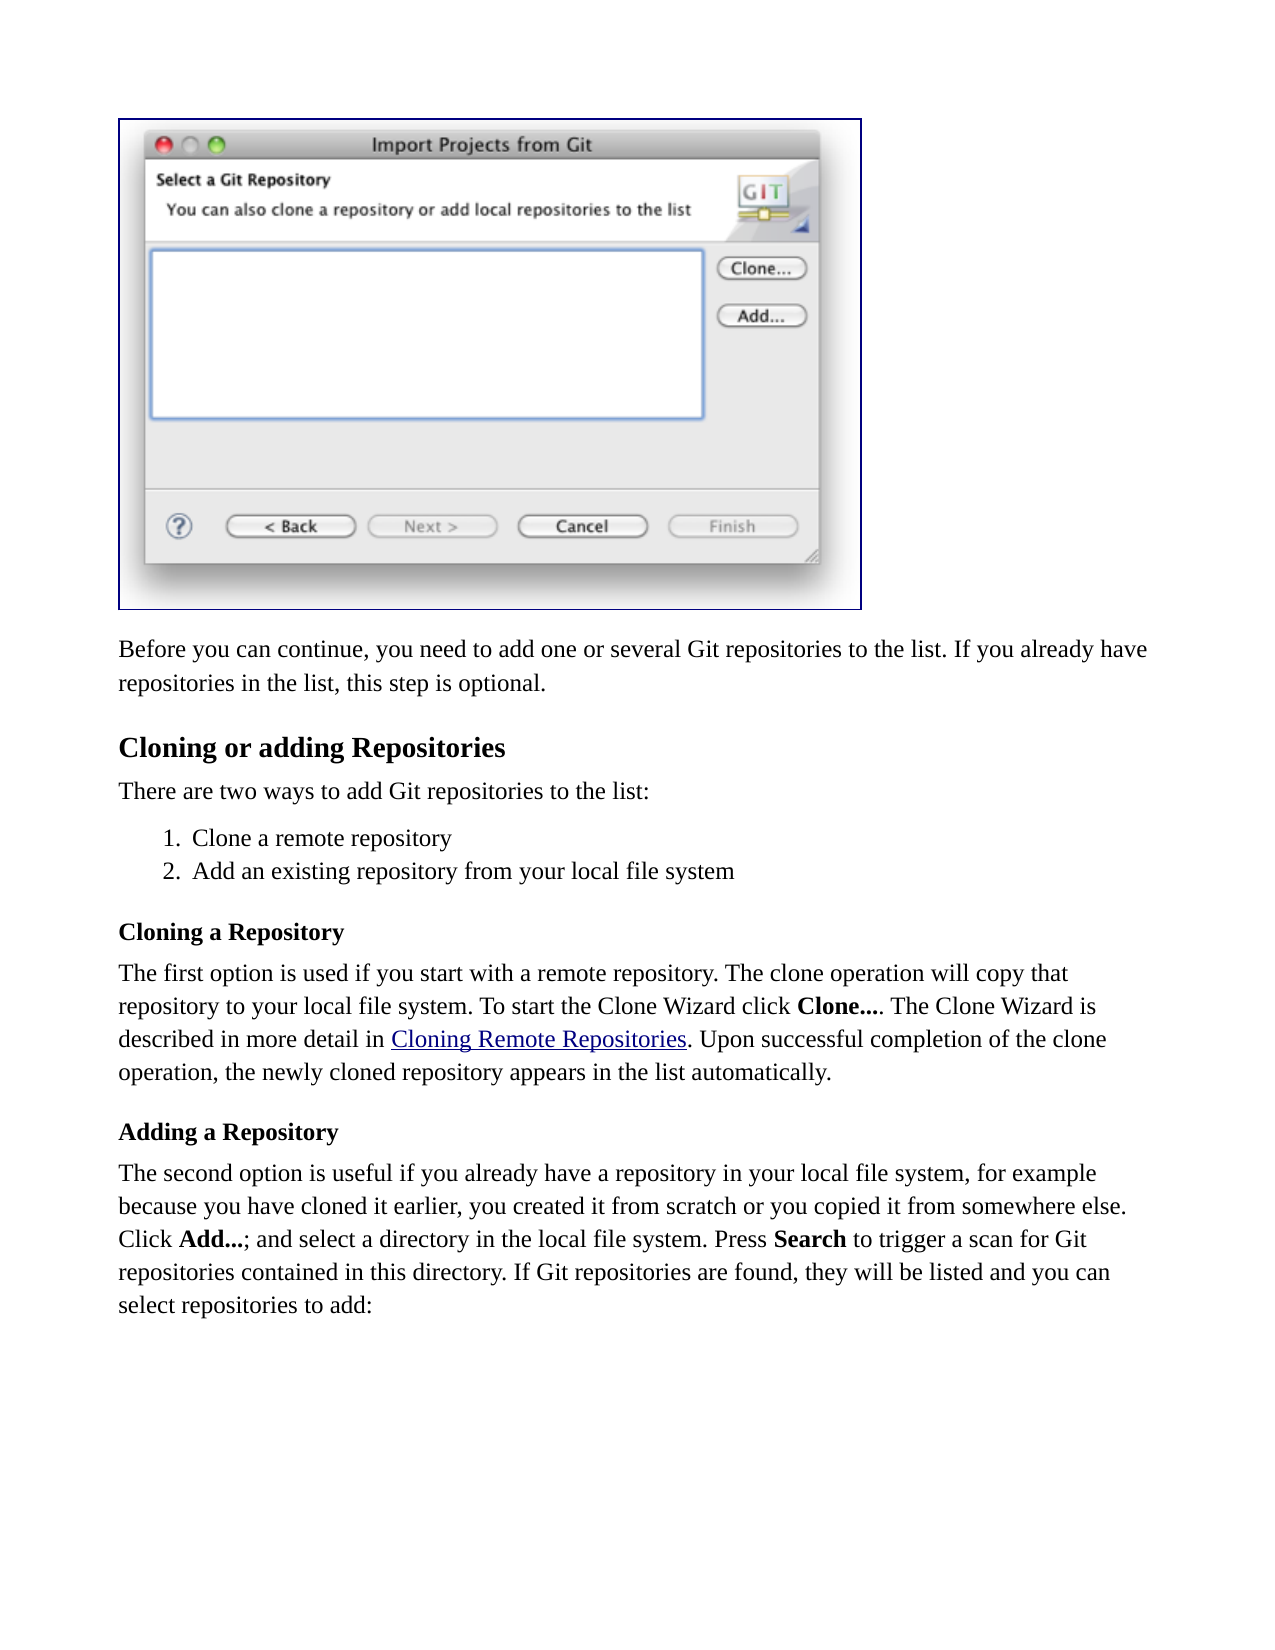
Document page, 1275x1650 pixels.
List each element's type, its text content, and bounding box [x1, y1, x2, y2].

list Add an existing repository from your local file system [162, 856, 1157, 885]
subtitle Adding a Repository [118, 1117, 1157, 1146]
text There are two ways to add Git repositories to the list: [118, 776, 1157, 804]
picture [120, 120, 860, 609]
text The first option is used if you start with a remote repository. The clone operation will copy that repository to your local file system. To start the Clone Wizard click Clone.... The Clone Wizard is described in more detail in Cloning Remote Repositories. Upon successful completion of the clone operation, the newly cloned repository appears in the list automatically. [118, 958, 1157, 1086]
subtitle Cloning or adding Repositories [118, 730, 1157, 763]
subtitle Cloning a Repository [118, 917, 1157, 945]
list Clone a remote repository [162, 823, 1157, 852]
text Before you can continue, you need to add one or several Git repositories to the list. If you already have repositories in the list, this step is optional. [118, 634, 1157, 696]
text The second option is useful if you already have a repository in your local file system, for example because you have cloned it earlier, you created it from scratch or you copied it from somewhere else. Click Add...; and select a directory in the local file system. Press Search to trigger a scan for Git repositories contained in this directory. If Git repositories are found, they will be listed and you can select repositories to add: [118, 1158, 1157, 1319]
